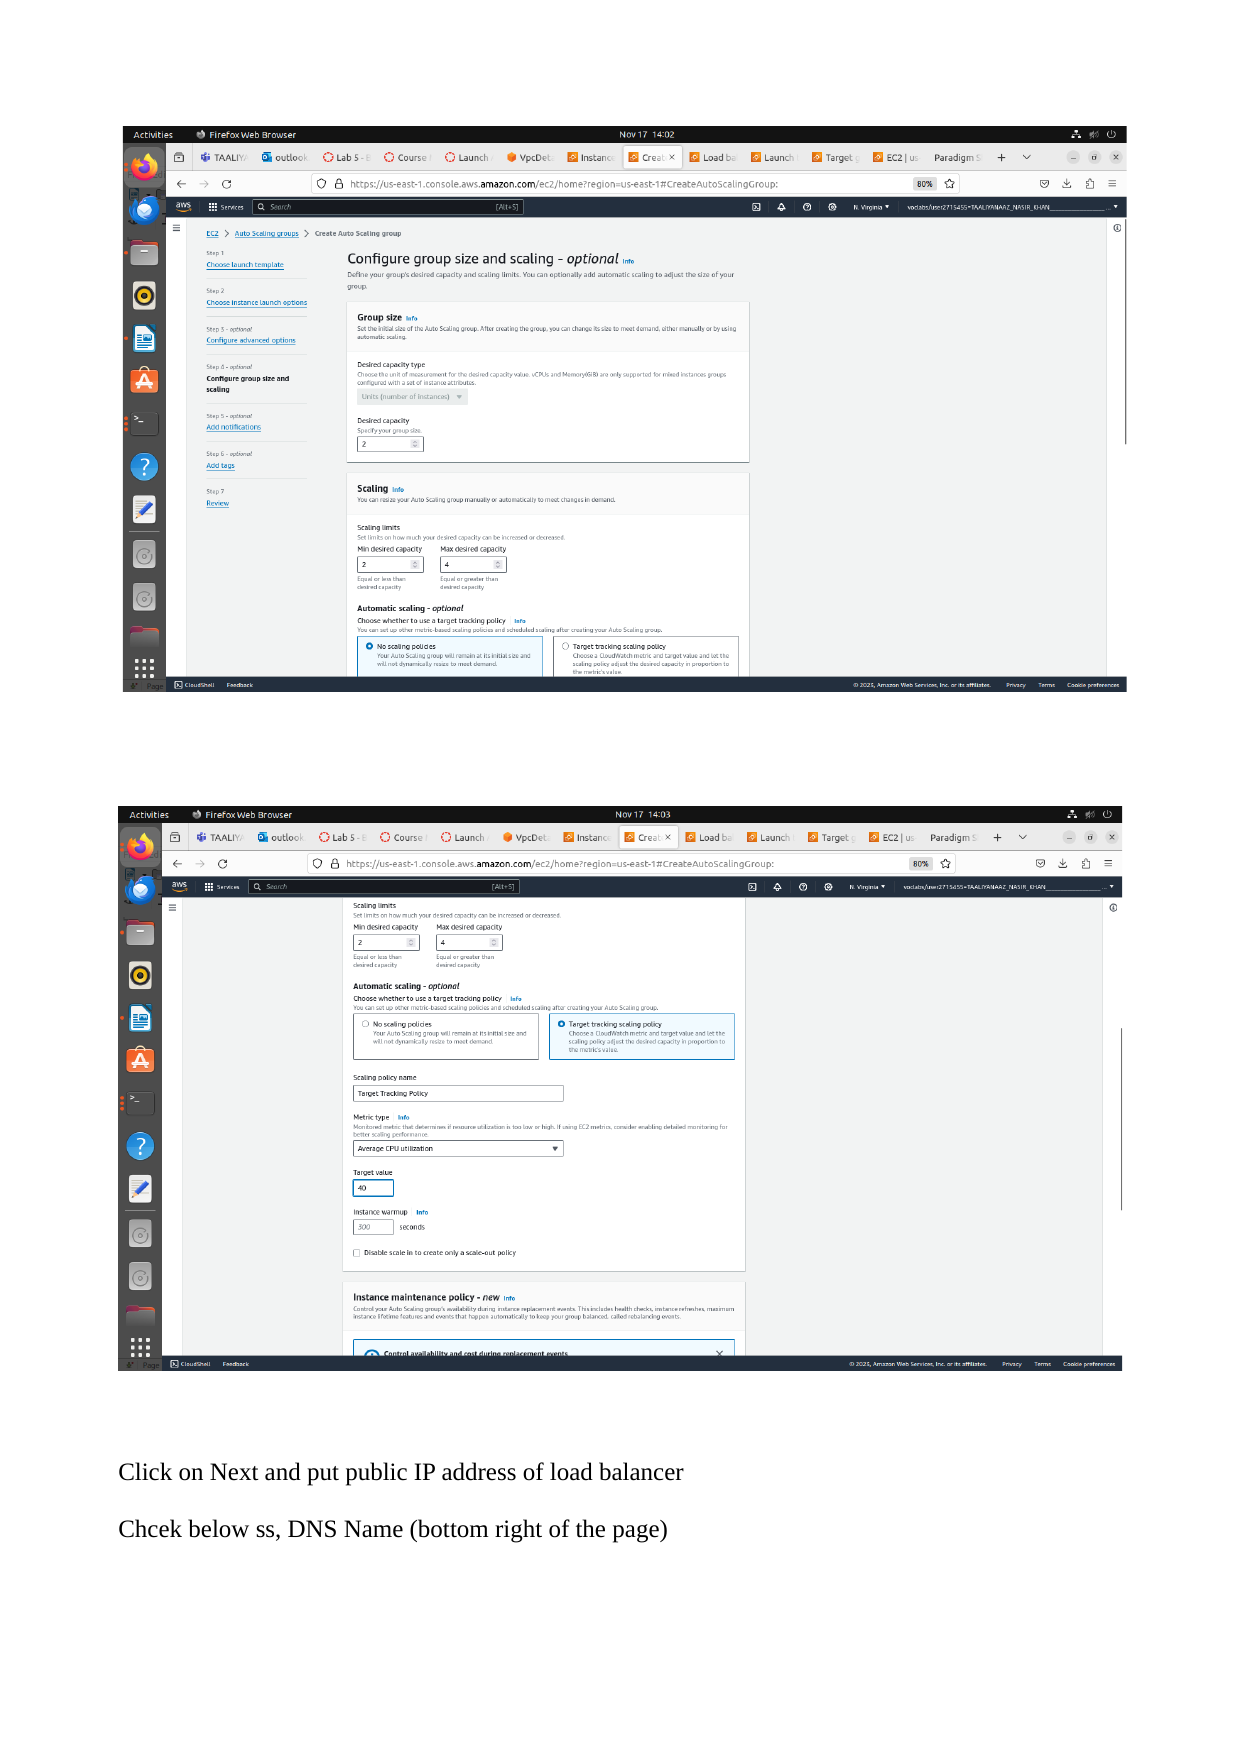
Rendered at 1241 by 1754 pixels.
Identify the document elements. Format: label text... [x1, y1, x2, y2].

picture [122, 126, 1127, 692]
text Click on Next and put public IP address of load balancer [118, 1457, 1122, 1486]
text Chcek below ss, DNS Name (bottom right of the page) [118, 1514, 1122, 1543]
picture [118, 806, 1123, 1371]
